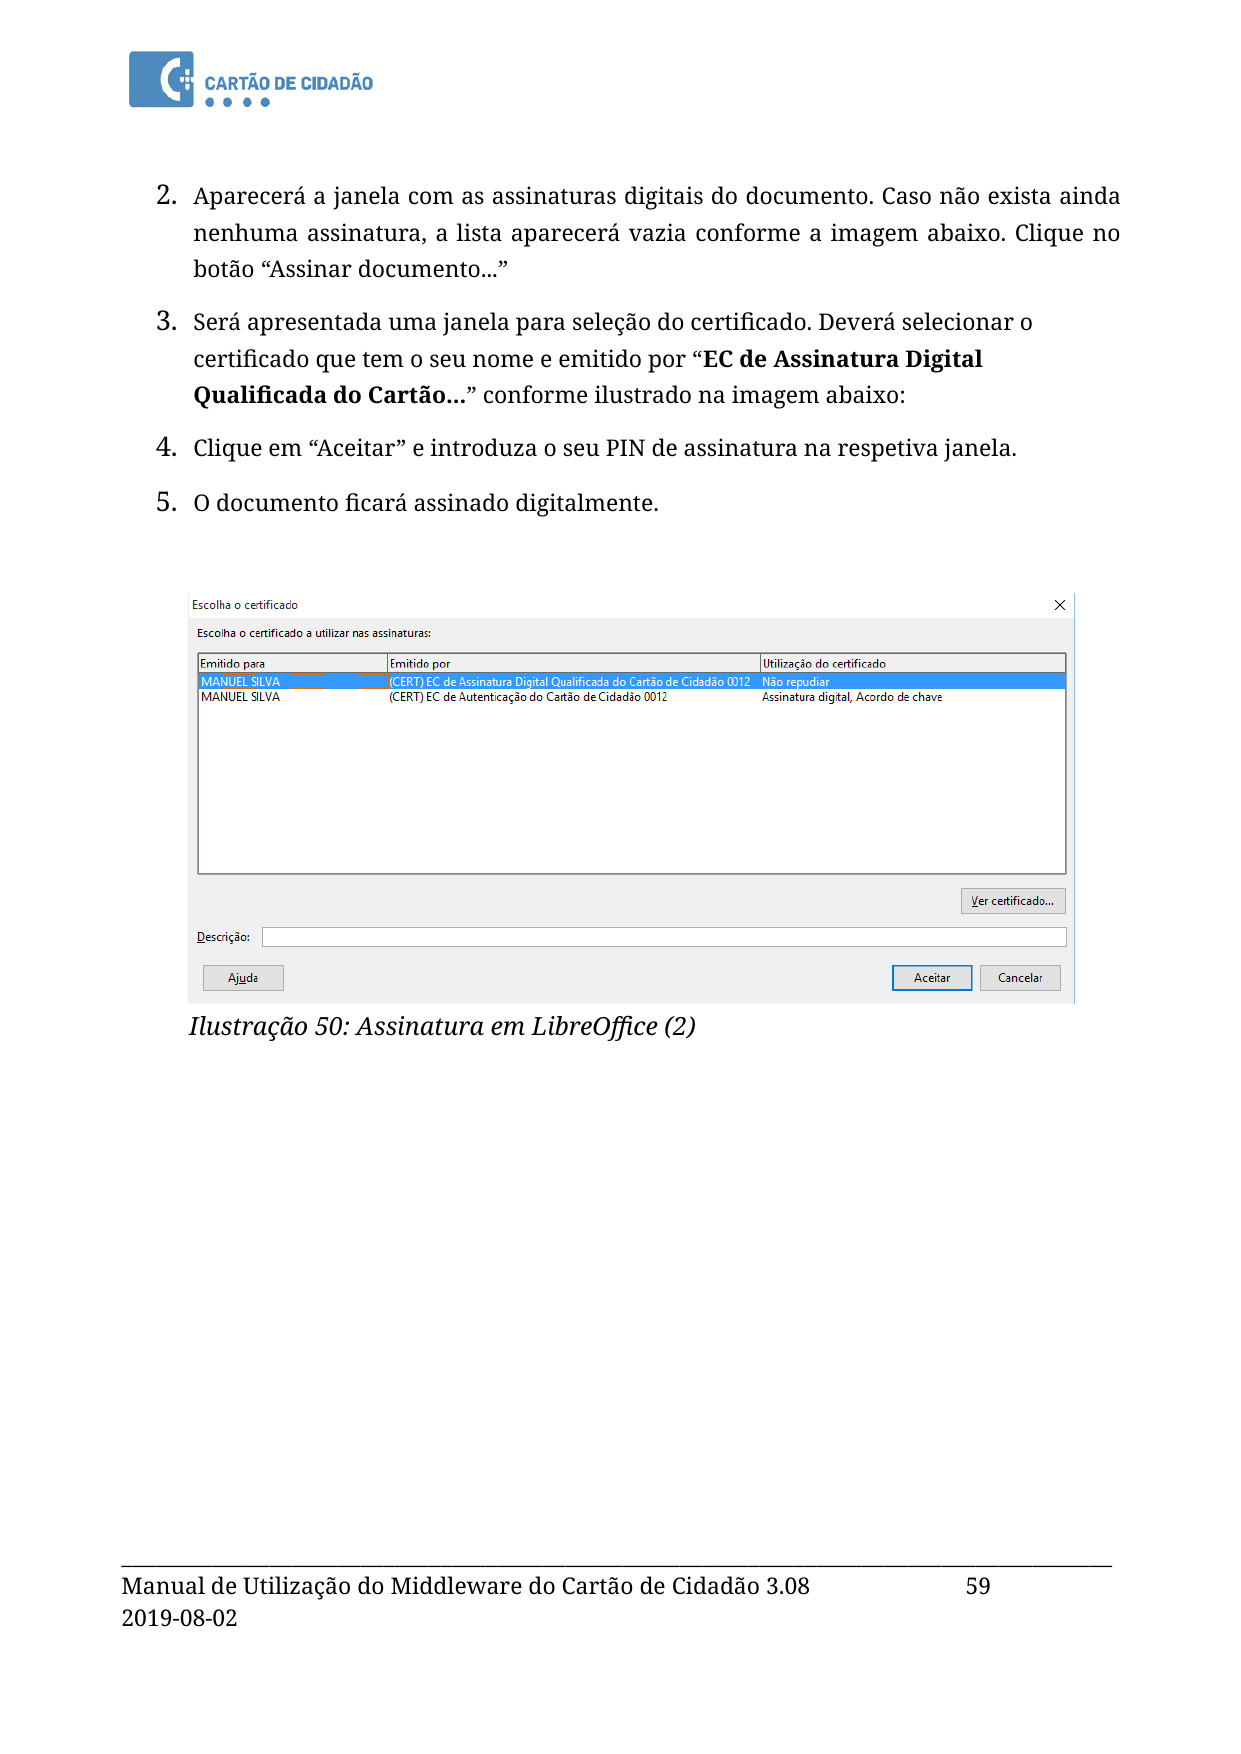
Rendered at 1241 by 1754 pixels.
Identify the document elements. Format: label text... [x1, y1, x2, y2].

list Aparecerá a janela com as assinaturas digitais do documento. Caso não exista ainda nenhuma assinatura, a lista aparecerá vazia conforme a imagem abaixo. Clique no botão “Assinar documento...” [156, 175, 1122, 284]
list Será apresentada uma janela para seleção do certificado. Deverá selecionar o certificado que tem o seu nome e emitido por “EC de Assinatura Digital Qualificada do Cartão...” conforme ilustrado na imagem abaixo: [156, 301, 1122, 410]
list O documento ficará assinado digitalmente. [156, 482, 1122, 519]
picture [188, 593, 1075, 1004]
picture [127, 45, 420, 115]
list Clique em “Aceitar” e introduza o seu PIN de assinatura na respetiva janela. [156, 427, 1122, 464]
list [189, 581, 1075, 593]
list Ilustração 50: Assinatura em LibreOffice (2) [189, 1004, 1075, 1042]
